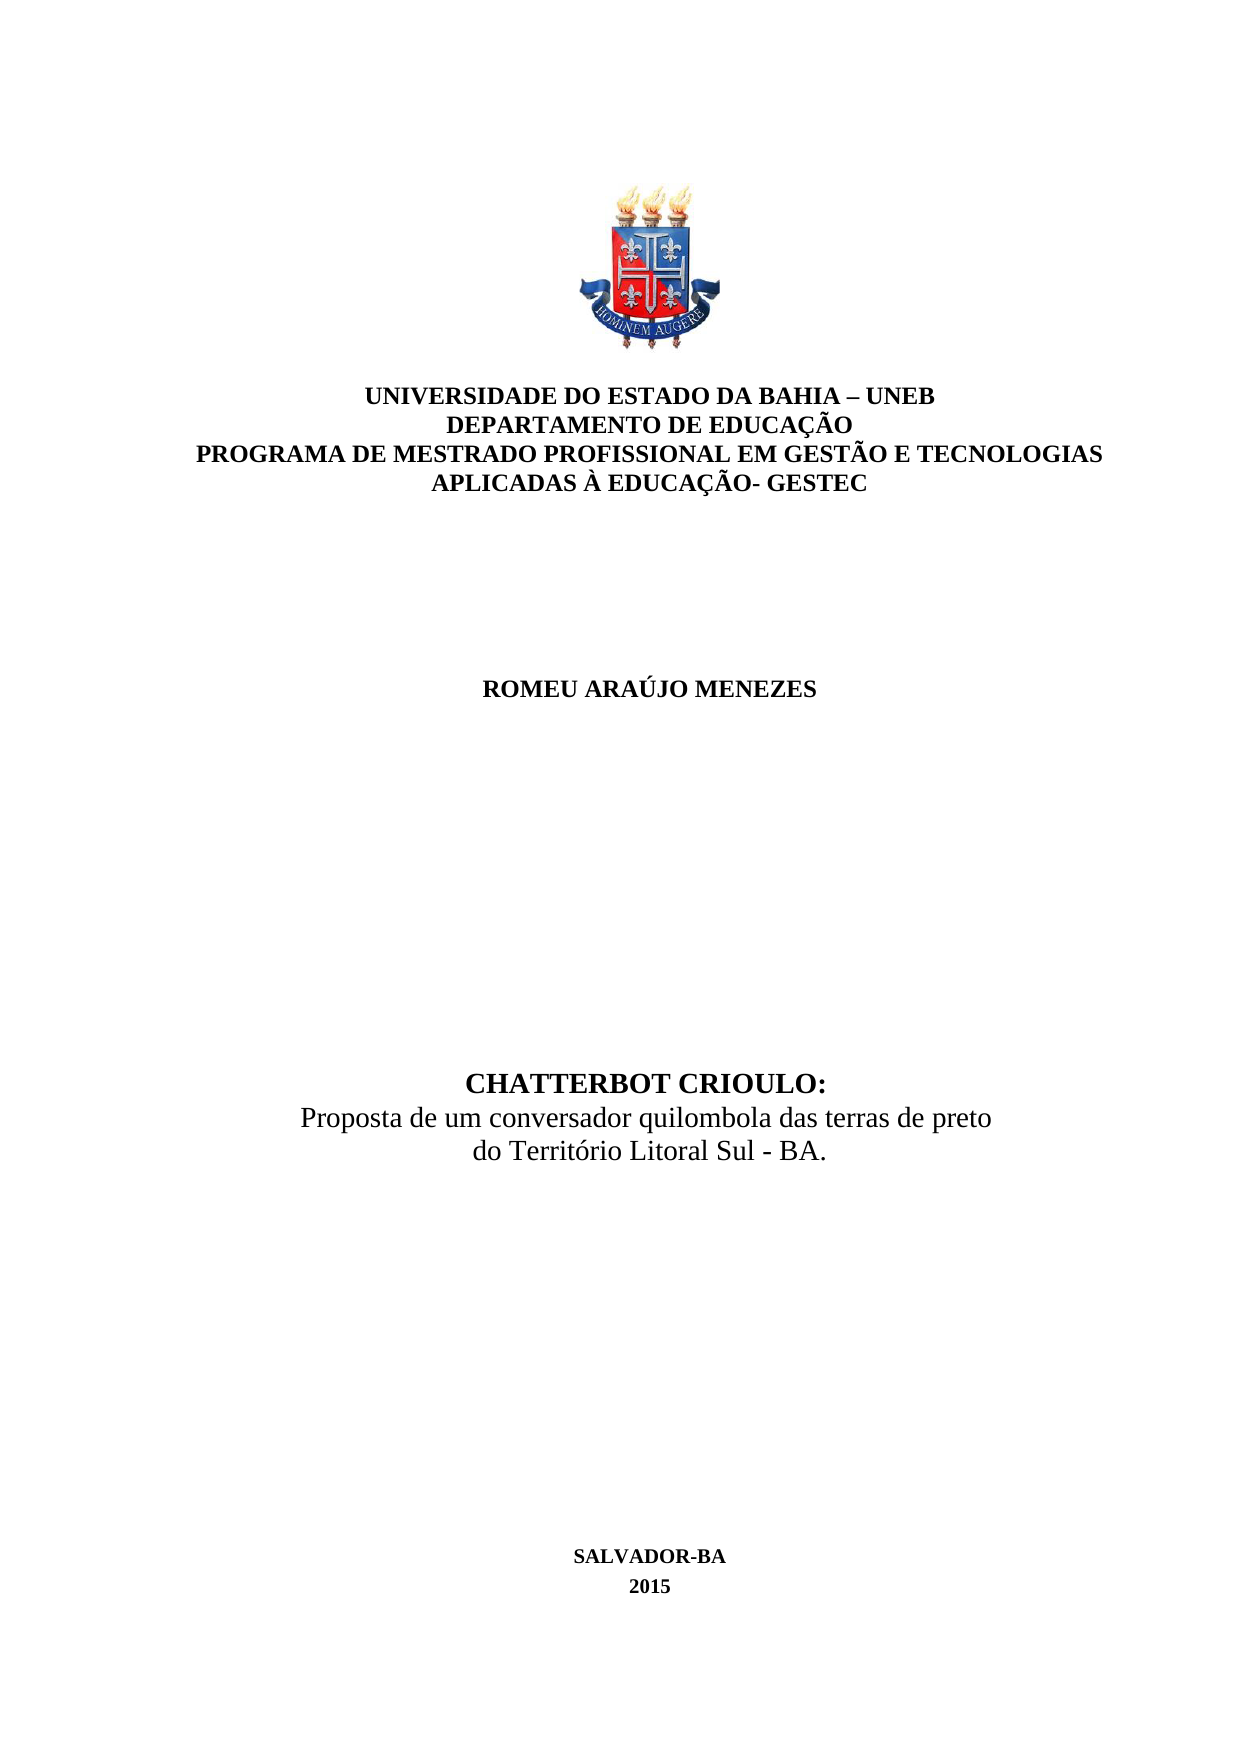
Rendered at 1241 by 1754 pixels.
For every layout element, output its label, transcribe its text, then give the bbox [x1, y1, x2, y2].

text DEPARTAMENTO DE EDUCAÇÃO [177, 410, 1122, 439]
text ROMEU ARAÚJO MENEZES [177, 674, 1122, 703]
text do Território Litoral Sul - BA. [177, 1133, 1122, 1167]
text PROGRAMA DE MESTRADO PROFISSIONAL EM GESTÃO E TECNOLOGIAS APLICADAS À EDUCAÇÃO- GESTEC [177, 439, 1122, 496]
text 2015 [177, 1574, 1122, 1598]
text UNIVERSIDADE DO ESTADO DA BAHIA – UNEB [177, 381, 1122, 410]
text CHATTERBOT CRIOULO: [177, 1066, 1122, 1100]
text Proposta de um conversador quilombola das terras de preto [177, 1100, 1122, 1133]
text SALVADOR-BA [177, 1544, 1122, 1568]
